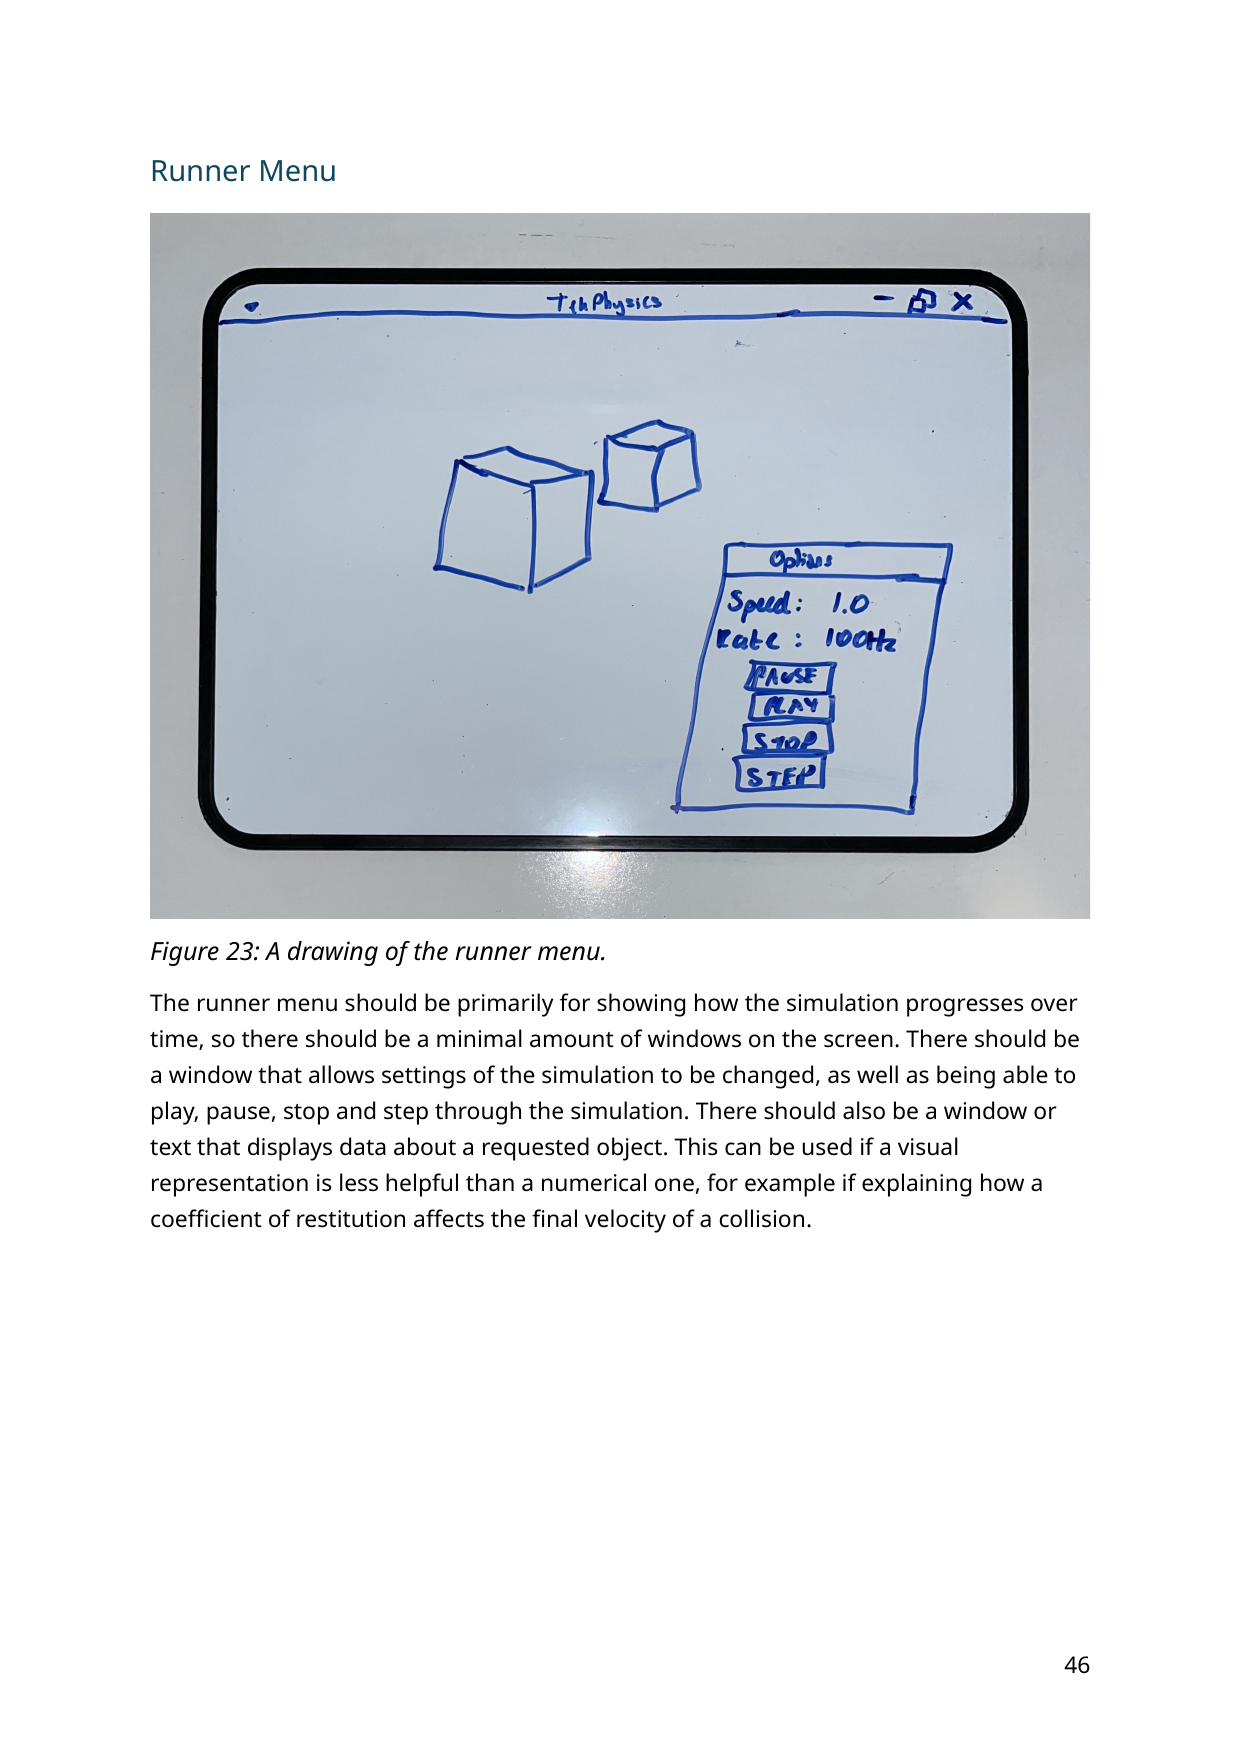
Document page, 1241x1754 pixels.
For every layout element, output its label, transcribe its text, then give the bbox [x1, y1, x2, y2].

text Figure 23: A drawing of the runner menu. [150, 919, 1090, 968]
subtitle Runner Menu [150, 150, 1090, 190]
picture [150, 213, 1091, 919]
text The runner menu should be primarily for showing how the simulation progresses over time, so there should be a minimal amount of windows on the screen. There should be a window that allows settings of the simulation to be changed, as well as being able to play, pause, stop and step through the simulation. There should also be a window or text that displays data about a requested object. This can be used if a visual representation is less helpful than a numerical one, for example if explaining how a coefficient of restitution affects the final velocity of a collision. [150, 987, 1090, 1234]
